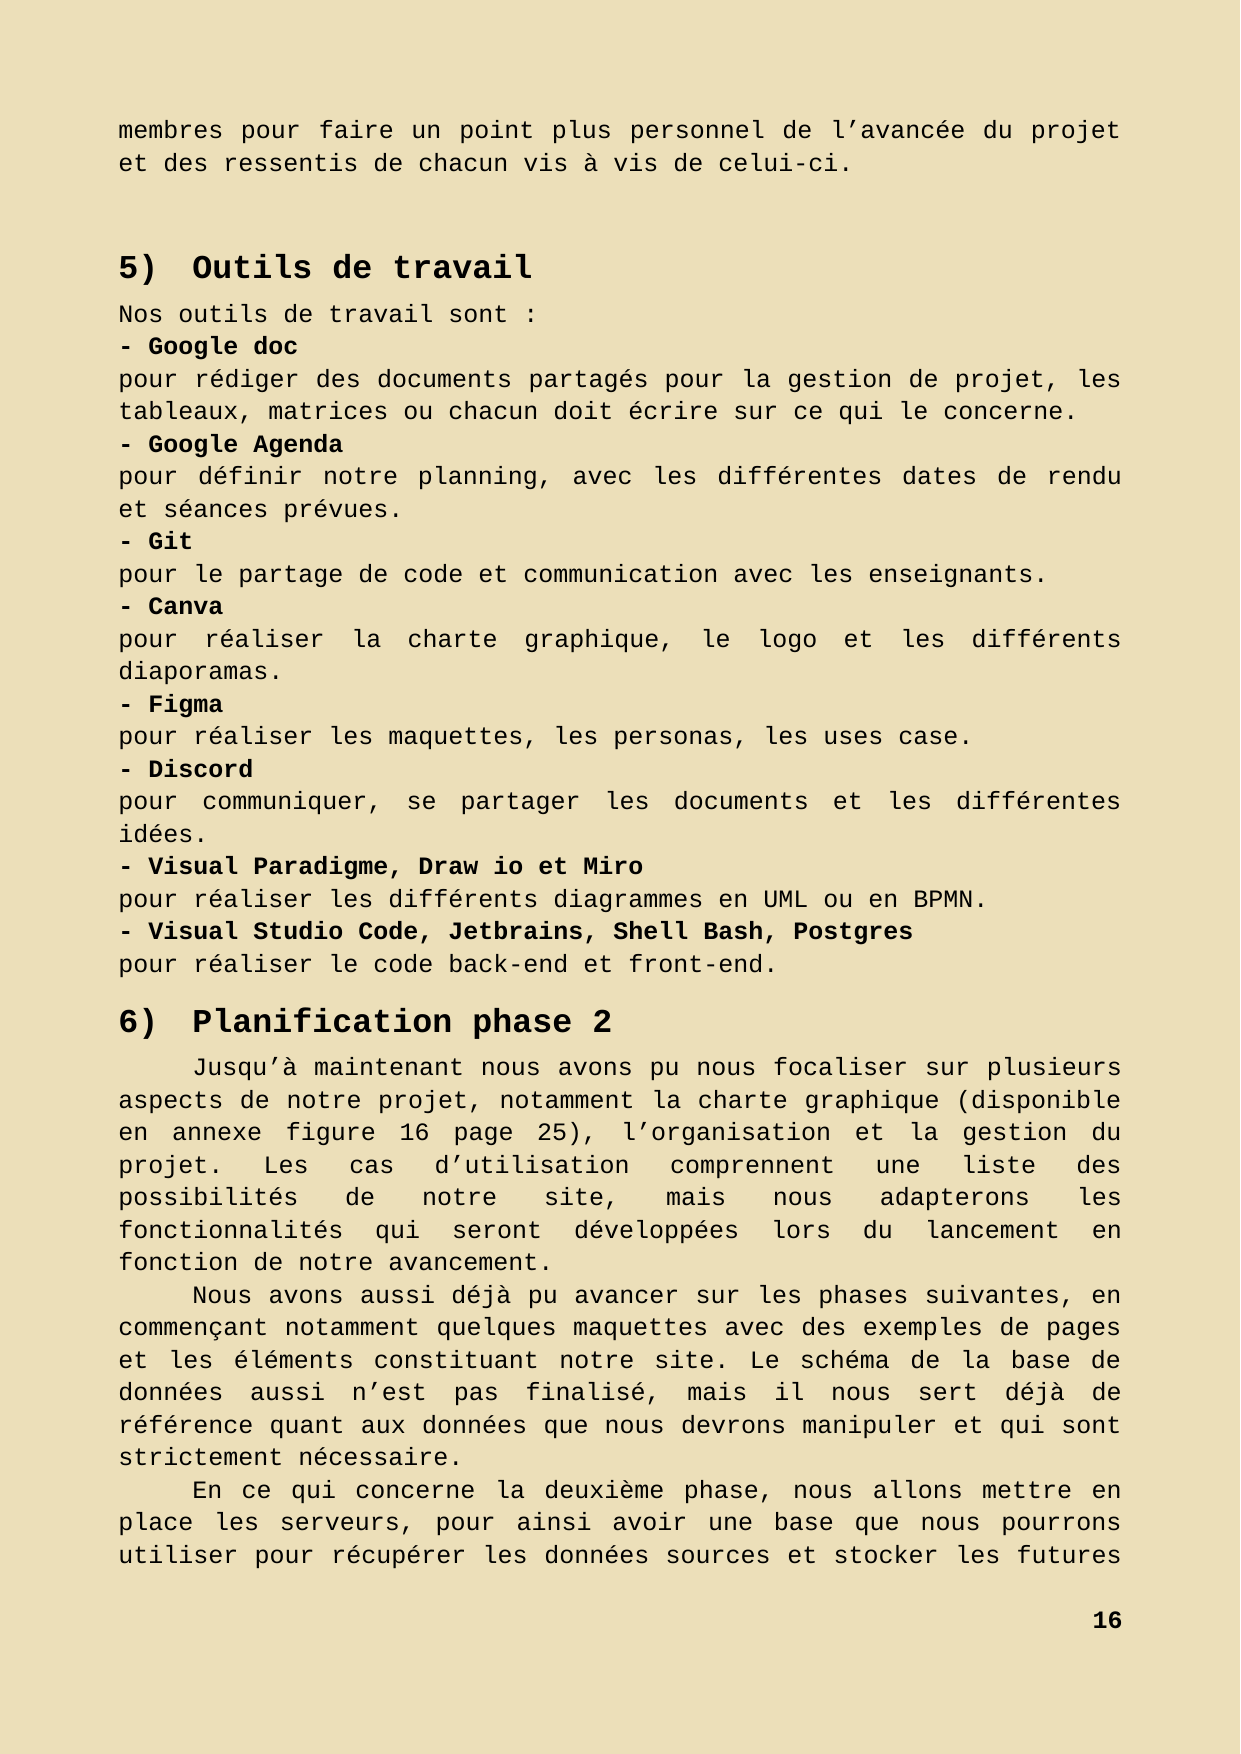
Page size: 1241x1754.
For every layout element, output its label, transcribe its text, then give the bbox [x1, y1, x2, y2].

text pour rédiger des documents partagés pour la gestion de projet, les tableaux, matrices ou chacun doit écrire sur ce qui le concerne. [118, 366, 1122, 427]
text Nos outils de travail sont : [118, 301, 1122, 330]
text - Google doc [118, 334, 1122, 362]
text - Canva [118, 594, 1122, 622]
text En ce qui concerne la deuxième phase, nous allons mettre en place les serveurs, pour ainsi avoir une base que nous pourrons utiliser pour récupérer les données sources et stocker les futures [118, 1477, 1122, 1571]
text membres pour faire un point plus personnel de l’avancée du projet et des ressentis de chacun vis à vis de celui-ci. [118, 118, 1122, 179]
text pour définir notre planning, avec les différentes dates de rendu et séances prévues. [118, 464, 1122, 525]
text Jusqu’à maintenant nous avons pu nous focaliser sur plusieurs aspects de notre projet, notamment la charte graphique (disponible en annexe figure 16 page 25), l’organisation et la gestion du projet. Les cas d’utilisation comprennent une liste des possibilités de notre site, mais nous adapterons les fonctionnalités qui seront développées lors du lancement en fonction de notre avancement. [118, 1055, 1122, 1278]
subtitle Outils de travail [118, 251, 1122, 289]
text - Git [118, 529, 1122, 557]
text pour réaliser les maquettes, les personas, les uses case. [118, 724, 1122, 752]
text - Figma [118, 691, 1122, 720]
text pour le partage de code et communication avec les enseignants. [118, 561, 1122, 590]
text Nous avons aussi déjà pu avancer sur les phases suivantes, en commençant notamment quelques maquettes avec des exemples de pages et les éléments constituant notre site. Le schéma de la base de données aussi n’est pas finalisé, mais il nous sert déjà de référence quant aux données que nous devrons manipuler et qui sont strictement nécessaire. [118, 1282, 1122, 1473]
text pour réaliser la charte graphique, le logo et les différents diaporamas. [118, 626, 1122, 687]
text pour réaliser les différents diagrammes en UML ou en BPMN. [118, 886, 1122, 915]
text - Google Agenda [118, 431, 1122, 460]
text pour réaliser le code back-end et front-end. [118, 951, 1122, 980]
text - Visual Studio Code, Jetbrains, Shell Bash, Postgres [118, 919, 1122, 947]
subtitle Planification phase 2 [118, 1005, 1122, 1042]
text - Discord [118, 756, 1122, 785]
text pour communiquer, se partager les documents et les différentes idées. [118, 789, 1122, 850]
text - Visual Paradigme, Draw io et Miro [118, 854, 1122, 882]
